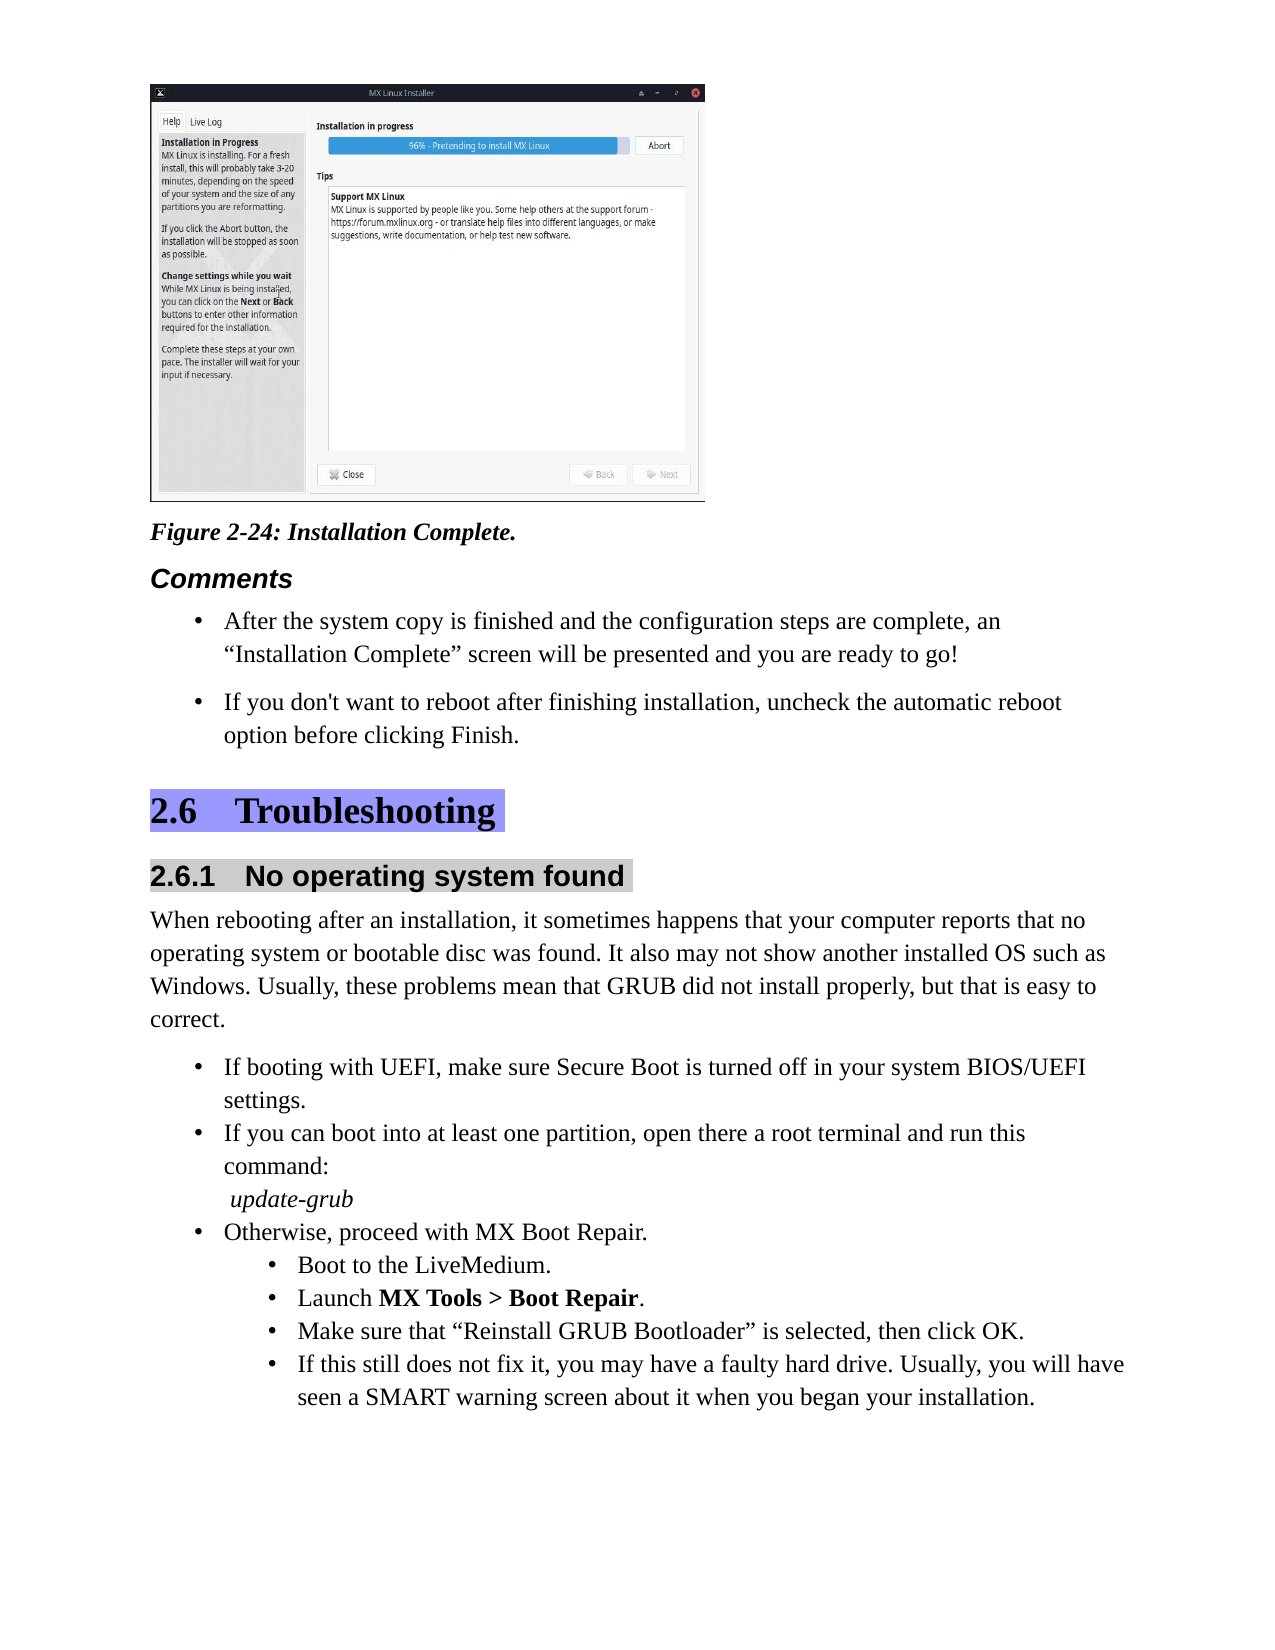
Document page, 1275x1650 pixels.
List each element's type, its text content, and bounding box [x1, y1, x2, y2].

text When rebooting after an installation, it sometimes happens that your computer reports that no operating system or bootable disc was found. It also may not show another installed OS such as Windows. Usually, these problems mean that GRUB did not install properly, but that is easy to correct. [150, 905, 1125, 1033]
list Boot to the LiveMedium. [268, 1250, 1125, 1278]
list Launch MX Tools > Boot Repair. [268, 1283, 1125, 1312]
subtitle Comments [150, 562, 1125, 594]
list After the system copy is finished and the configuration steps are complete, an “Installation Complete” screen will be presented and you are ready to go! [194, 606, 1125, 668]
list Otherwise, proceed with MX Boot Repair. [194, 1217, 1125, 1246]
list update-grub [194, 1184, 1125, 1212]
list If this still does not fix it, you may have a faulty hard drive. Usually, you will have seen a SMART warning screen about it when you began your installation. [268, 1349, 1125, 1411]
list If booting with UEFI, make sure Secure Boot is turned off in your system BIOS/UEFI settings. [194, 1052, 1125, 1113]
subtitle 2.6.1 No operating system found [633, 859, 1125, 892]
subtitle 2.6 Troubleshooting [150, 788, 1125, 832]
text Figure 2-24: Installation Complete. [150, 517, 1125, 545]
list Make sure that “Reinstall GRUB Bootloader” is selected, then click OK. [268, 1316, 1125, 1344]
list If you don't want to reboot after finishing installation, uncheck the automatic reboot option before clicking Finish. [194, 687, 1125, 749]
list If you can boot into at least one partition, open there a root terminal and run this command: [194, 1118, 1125, 1179]
picture [150, 84, 705, 502]
